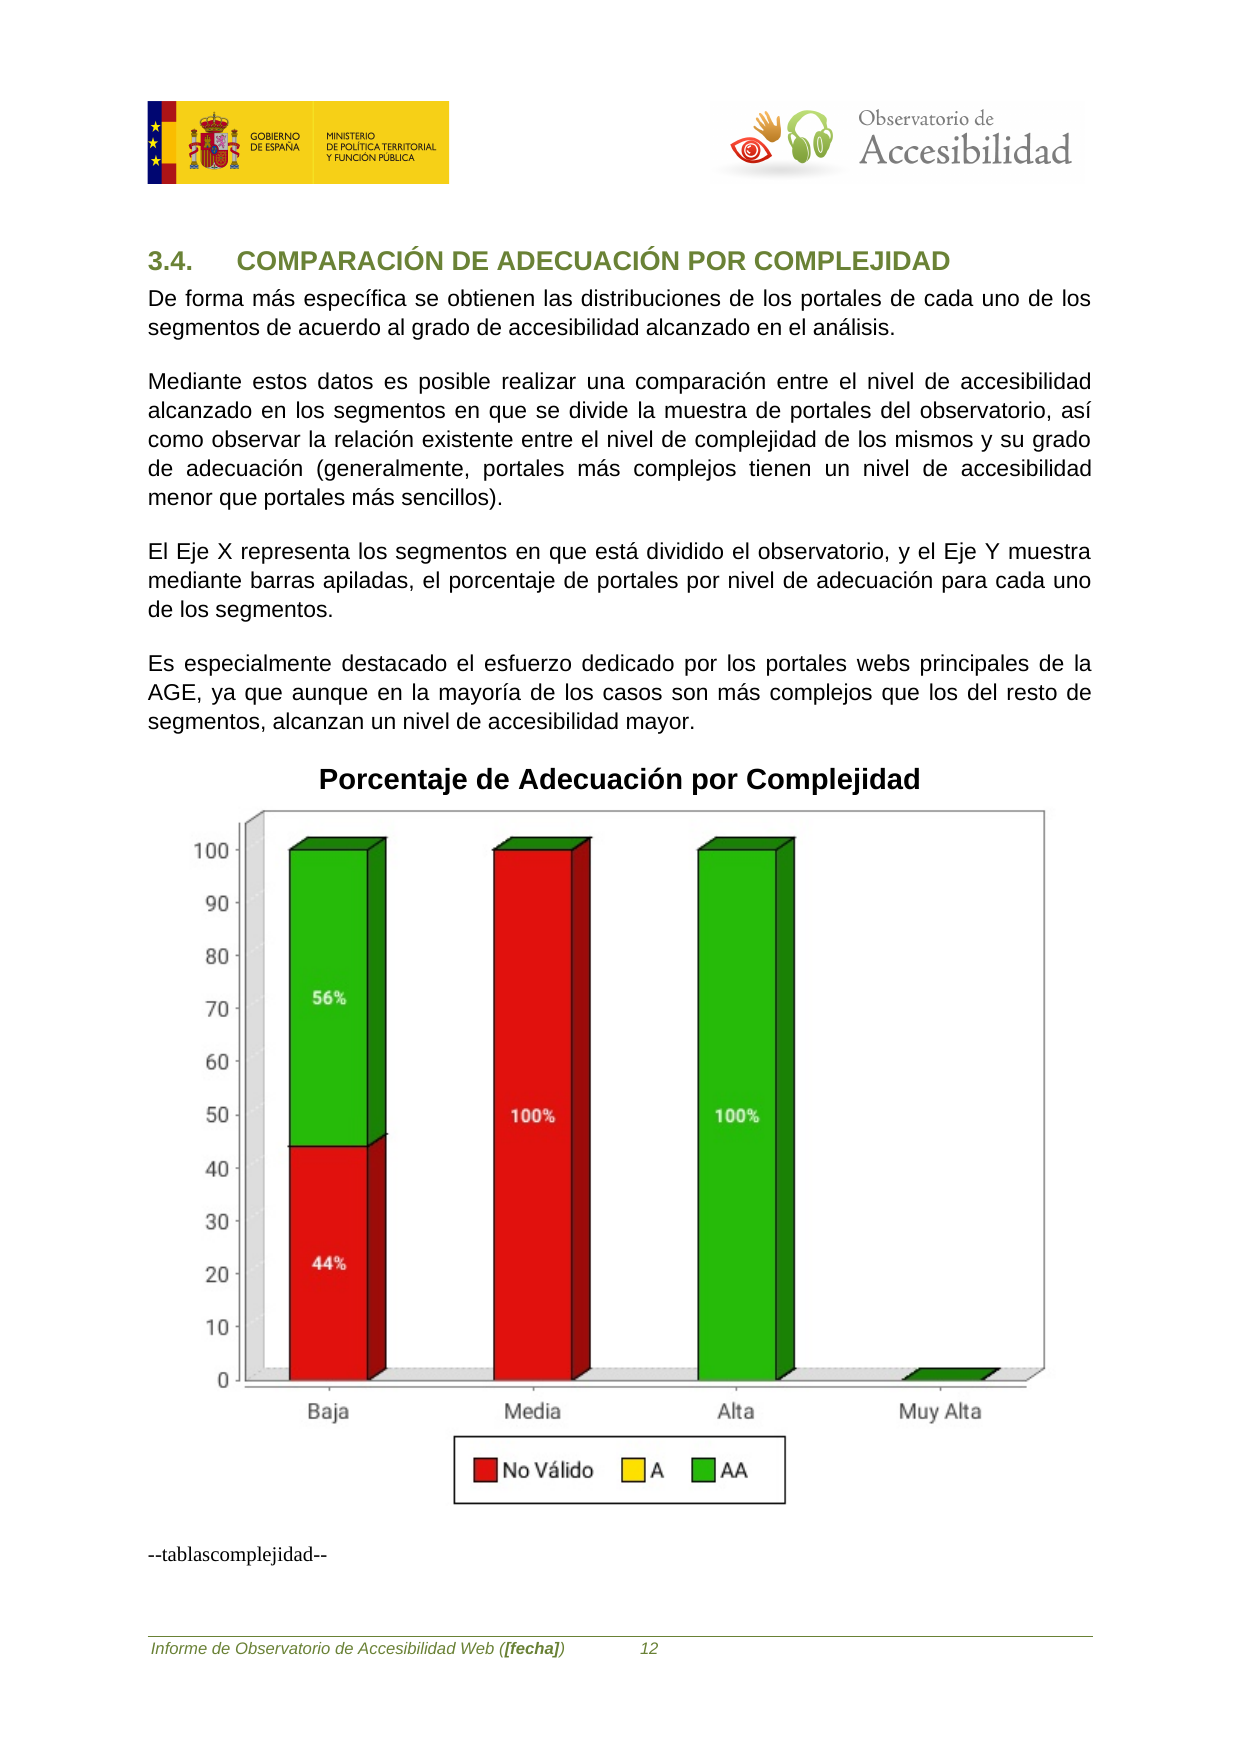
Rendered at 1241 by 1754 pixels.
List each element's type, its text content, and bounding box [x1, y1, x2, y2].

text Porcentaje de Adecuación por Complejidad [148, 762, 1092, 795]
text El Eje X representa los segmentos en que está dividido el observatorio, y el Eje Y muestra mediante barras apiladas, el porcentaje de portales por nivel de adecuación para cada uno de los segmentos. [148, 538, 1092, 622]
picture [710, 101, 1086, 184]
picture [147, 101, 450, 184]
subtitle Comparación de adecuación por complejidad [148, 245, 1092, 276]
text --tablascomplejidad-- [148, 1542, 1092, 1566]
text Es especialmente destacado el esfuerzo dedicado por los portales webs principales de la AGE, ya que aunque en la mayoría de los casos son más complejos que los del resto de segmentos, alcanzan un nivel de accesibilidad mayor. [148, 650, 1092, 734]
text De forma más específica se obtienen las distribuciones de los portales de cada uno de los segmentos de acuerdo al grado de accesibilidad alcanzado en el análisis. [148, 285, 1092, 341]
picture [178, 795, 1062, 1506]
text Mediante estos datos es posible realizar una comparación entre el nivel de accesibilidad alcanzado en los segmentos en que se divide la muestra de portales del observatorio, así como observar la relación existente entre el nivel de complejidad de los mismos y su grado de adecuación (generalmente, portales más complejos tienen un nivel de accesibilidad menor que portales más sencillos). [148, 368, 1092, 510]
